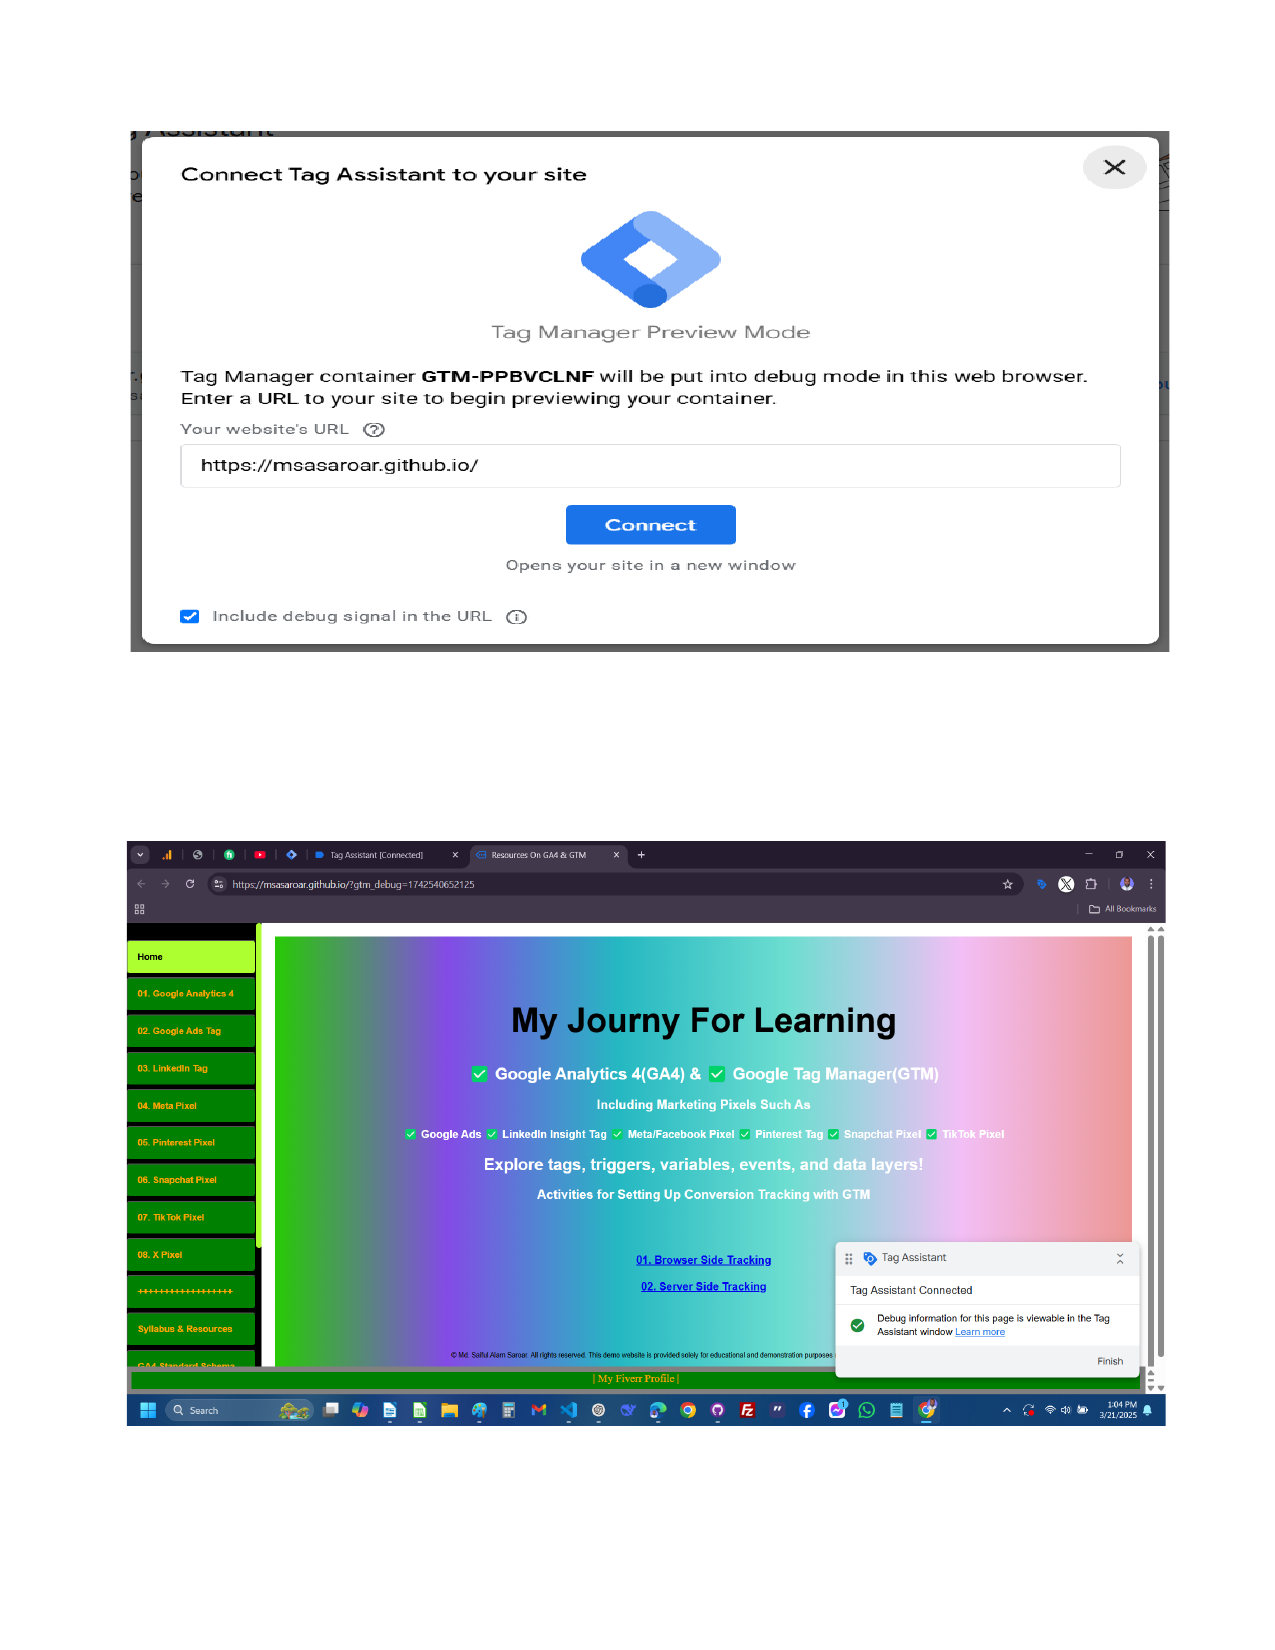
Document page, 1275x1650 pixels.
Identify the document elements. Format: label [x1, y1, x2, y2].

picture [126, 841, 1166, 1426]
picture [130, 131, 1170, 652]
